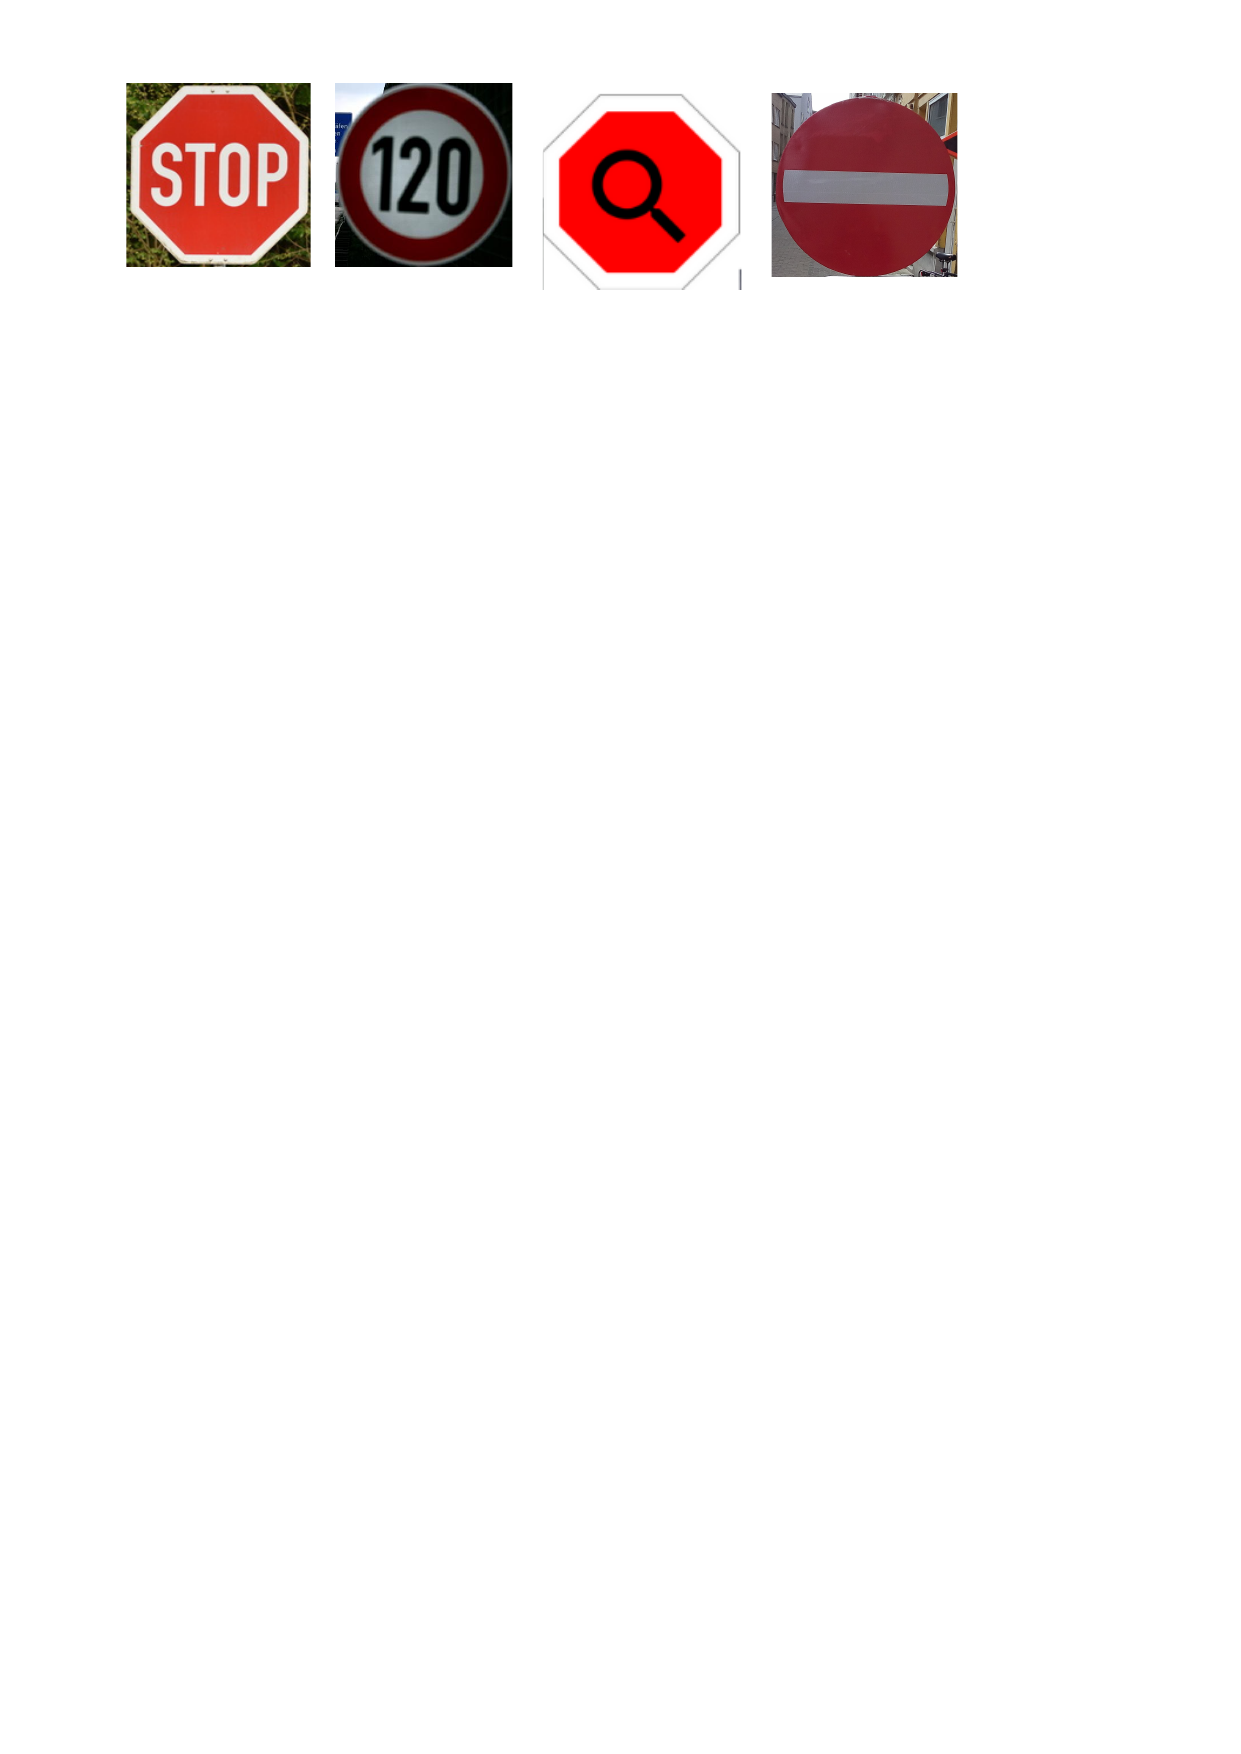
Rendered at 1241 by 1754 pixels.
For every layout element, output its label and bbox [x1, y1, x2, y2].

picture [771, 126, 931, 179]
picture [335, 83, 513, 267]
picture [542, 85, 742, 290]
picture [126, 83, 311, 267]
